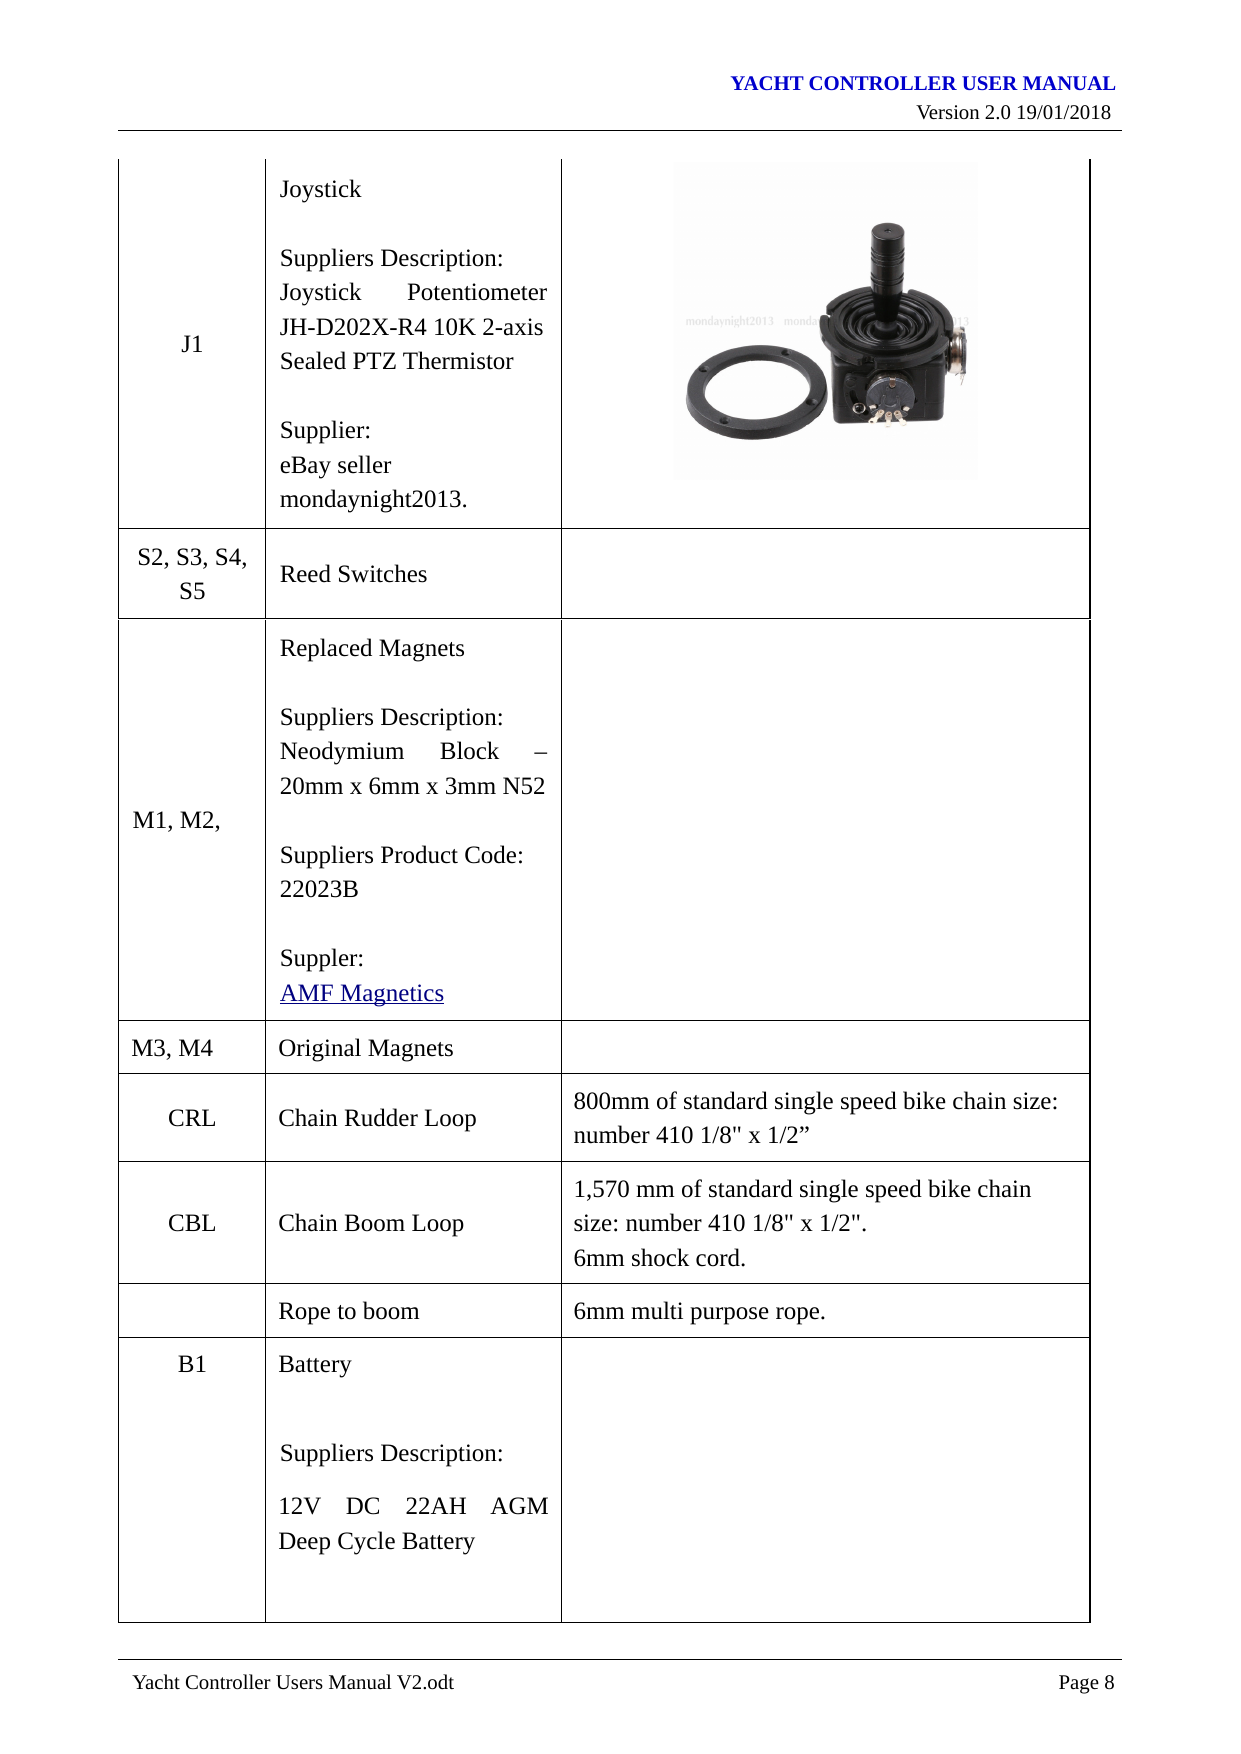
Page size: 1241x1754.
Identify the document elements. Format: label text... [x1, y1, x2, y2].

table_cell B1 [119, 1338, 265, 1622]
table_cell [562, 620, 1089, 1020]
table_cell [119, 1284, 265, 1337]
table_cell Joystick Suppliers Description: Joystick Potentiometer JH-D202X-R4 10K 2-axis Sealed PTZ Thermistor Supplier: eBay seller mondaynight2013. [266, 159, 561, 528]
table_cell S2, S3, S4, S5 [119, 529, 265, 618]
table_cell J1 [119, 159, 265, 528]
table_cell [562, 1338, 1089, 1622]
table_cell M3, M4 [119, 1021, 265, 1073]
table_cell Replaced Magnets Suppliers Description: Neodymium Block – 20mm x 6mm x 3mm N52 Suppliers Product Code: 22023B Suppler: AMF Magnetics [266, 620, 561, 1020]
table_cell Original Magnets [266, 1021, 561, 1073]
table_cell CRL [119, 1074, 265, 1161]
table_cell CBL [119, 1162, 265, 1283]
picture [673, 162, 978, 480]
table_cell [562, 159, 1089, 528]
table_cell Battery Suppliers Description: 12V DC 22AH AGM Deep Cycle Battery [266, 1338, 561, 1622]
table_cell [562, 1021, 1089, 1073]
table_cell [562, 529, 1089, 618]
table_cell Chain Boom Loop [266, 1162, 561, 1283]
table_cell 1,570 mm of standard single speed bike chain size: number 410 1/8" x 1/2". 6mm shock cord. [562, 1162, 1089, 1283]
table_cell Chain Rudder Loop [266, 1074, 561, 1161]
table_cell Rope to boom [266, 1284, 561, 1337]
table_cell M1, M2, [119, 620, 265, 1020]
table_cell 800mm of standard single speed bike chain size: number 410 1/8" x 1/2” [562, 1074, 1089, 1161]
table_cell 6mm multi purpose rope. [562, 1284, 1089, 1337]
table_cell Reed Switches [266, 529, 561, 618]
